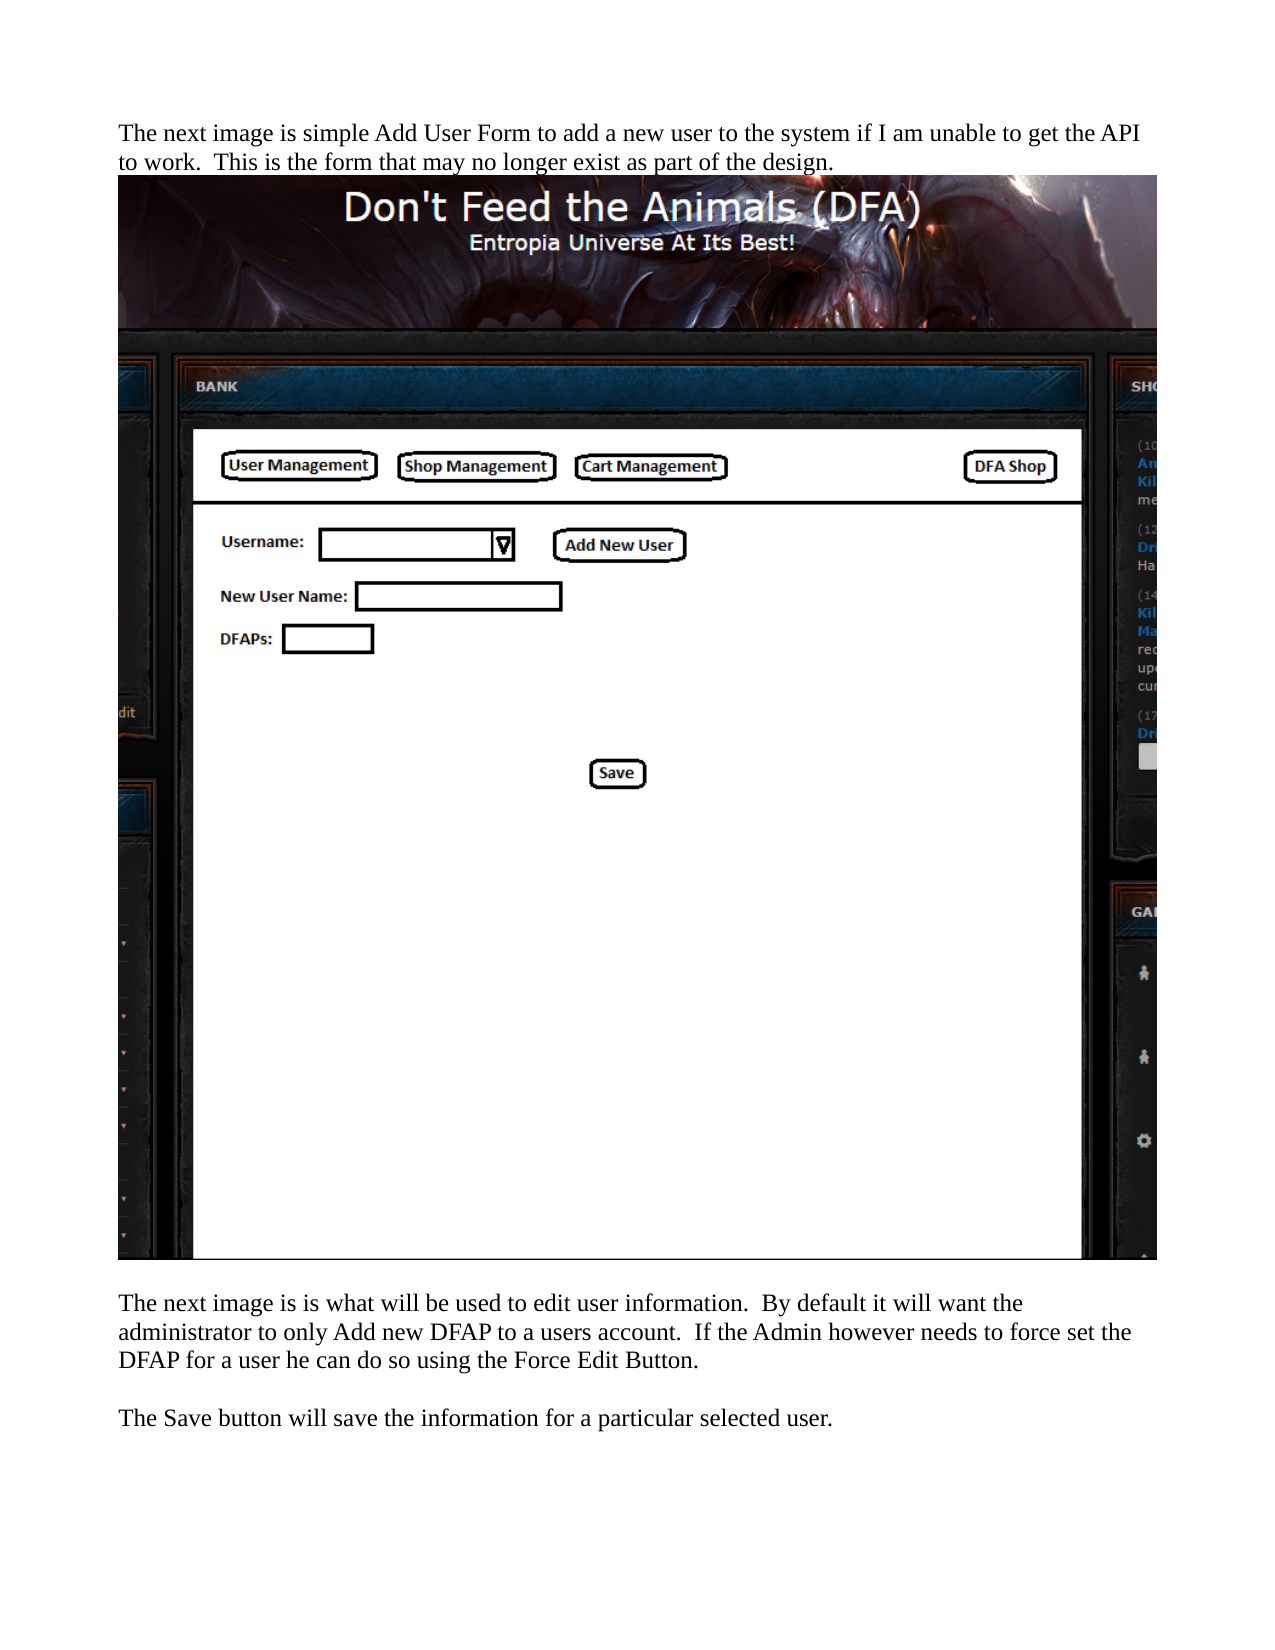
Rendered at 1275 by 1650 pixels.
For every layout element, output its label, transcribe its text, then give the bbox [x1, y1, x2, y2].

picture [118, 175, 1157, 1260]
text The next image is is what will be used to edit user information. By default it will want the administrator to only Add new DFAP to a users account. If the Admin however needs to force set the DFAP for a user he can do so using the Force Edit Button. [118, 1288, 1157, 1374]
text The next image is simple Add User Form to add a new user to the system if I am unable to get the API to work. This is the form that may no longer exist as part of the design. [118, 118, 1157, 175]
text The Save button will save the information for a particular selected user. [118, 1403, 1157, 1432]
